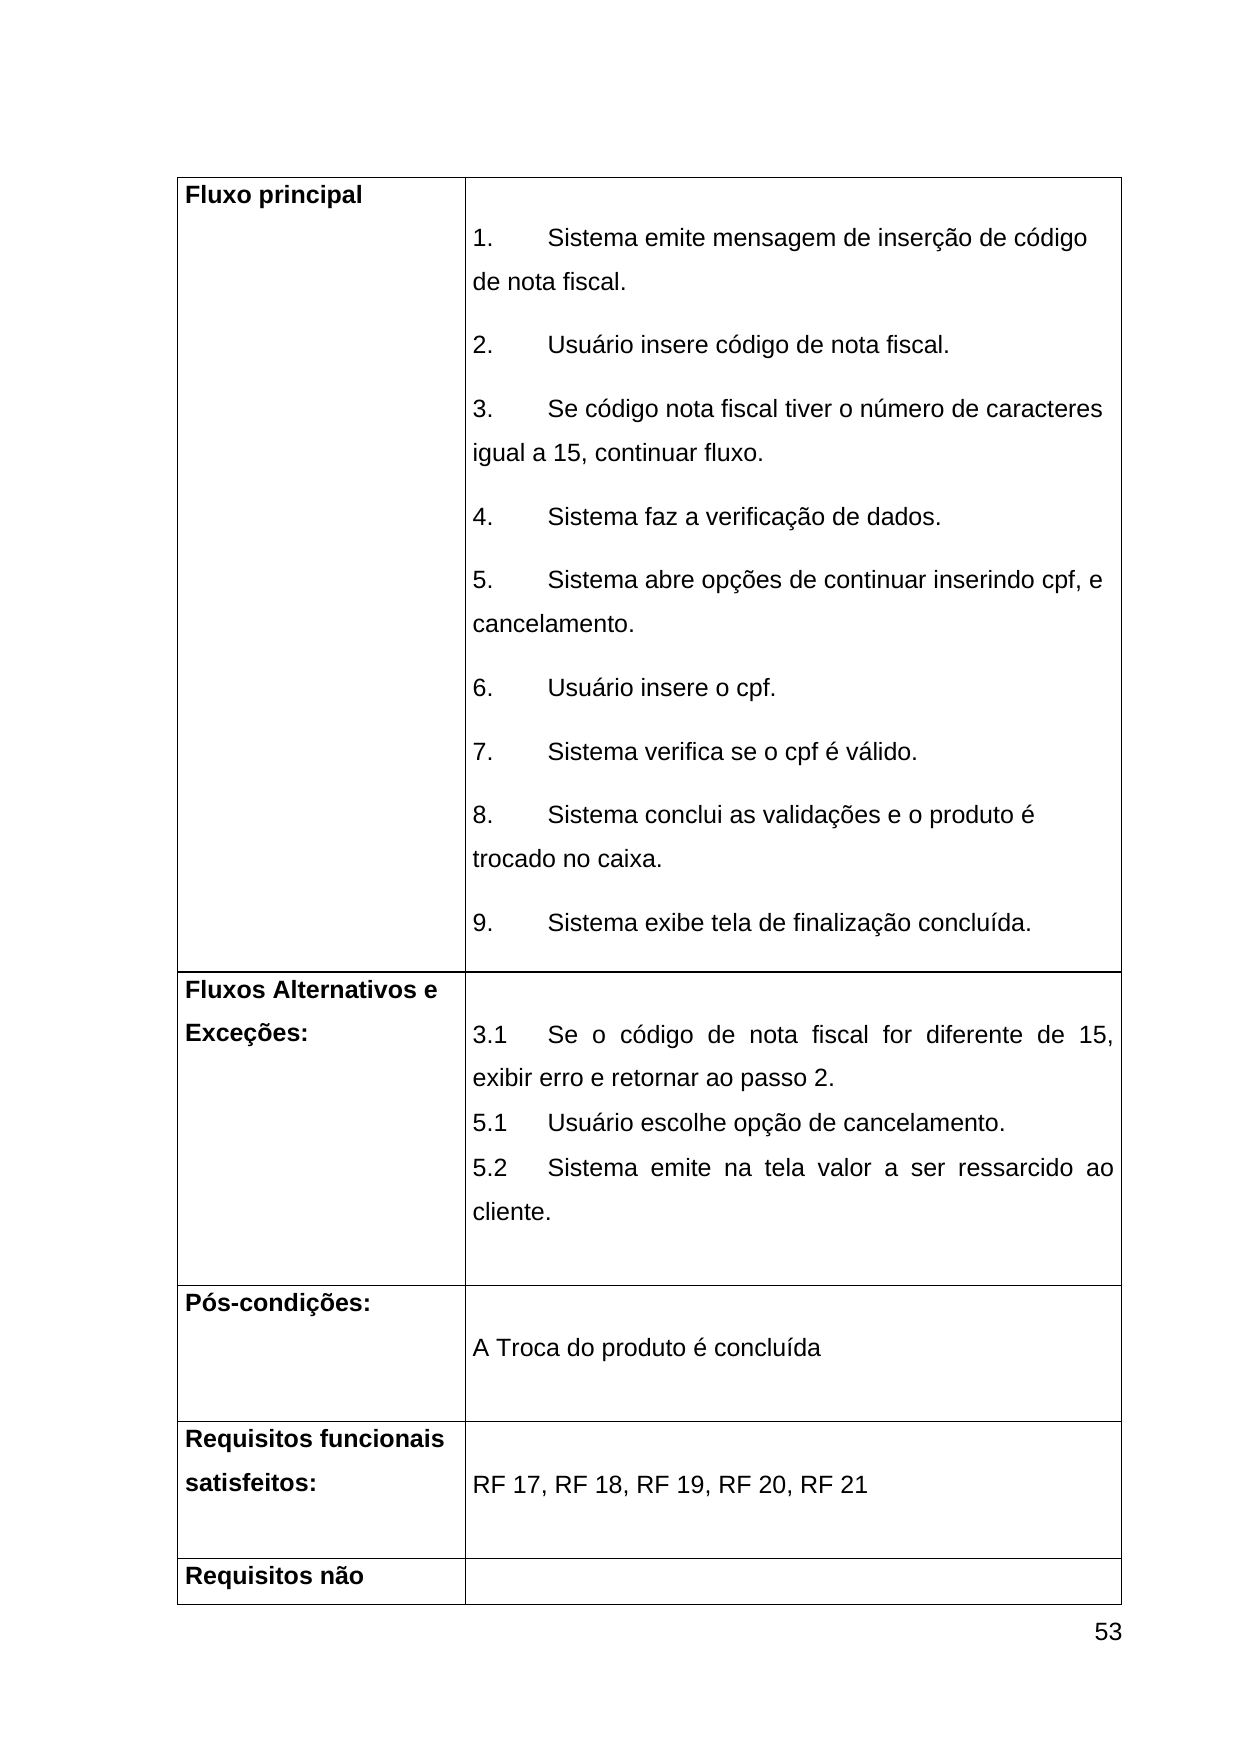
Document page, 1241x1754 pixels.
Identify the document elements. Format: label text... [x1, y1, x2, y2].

table_cell Requisitos não [178, 1559, 465, 1604]
table_cell RF 17, RF 18, RF 19, RF 20, RF 21 [466, 1422, 1121, 1558]
table_cell Se o código de nota fiscal for diferente de 15, exibir erro e retornar ao passo 2. Usuário escolhe opção de cancelamento. Sistema emite na tela valor a ser ressarcido ao cliente. [466, 973, 1121, 1285]
table_cell Fluxos Alternativos e Exceções: [178, 973, 465, 1285]
table_cell Pós-condições: [178, 1286, 465, 1421]
table_cell [466, 1559, 1121, 1604]
table_cell A Troca do produto é concluída [466, 1286, 1121, 1421]
table_cell Sistema emite mensagem de inserção de código de nota fiscal. Usuário insere código de nota fiscal. Se código nota fiscal tiver o número de caracteres igual a 15, continuar fluxo. Sistema faz a verificação de dados. Sistema abre opções de continuar inserindo cpf, e cancelamento. Usuário insere o cpf. Sistema verifica se o cpf é válido. Sistema conclui as validações e o produto é trocado no caixa. Sistema exibe tela de finalização concluída. [466, 178, 1121, 971]
table_cell Requisitos funcionais satisfeitos: [178, 1422, 465, 1558]
table_cell Fluxo principal [178, 178, 465, 971]
